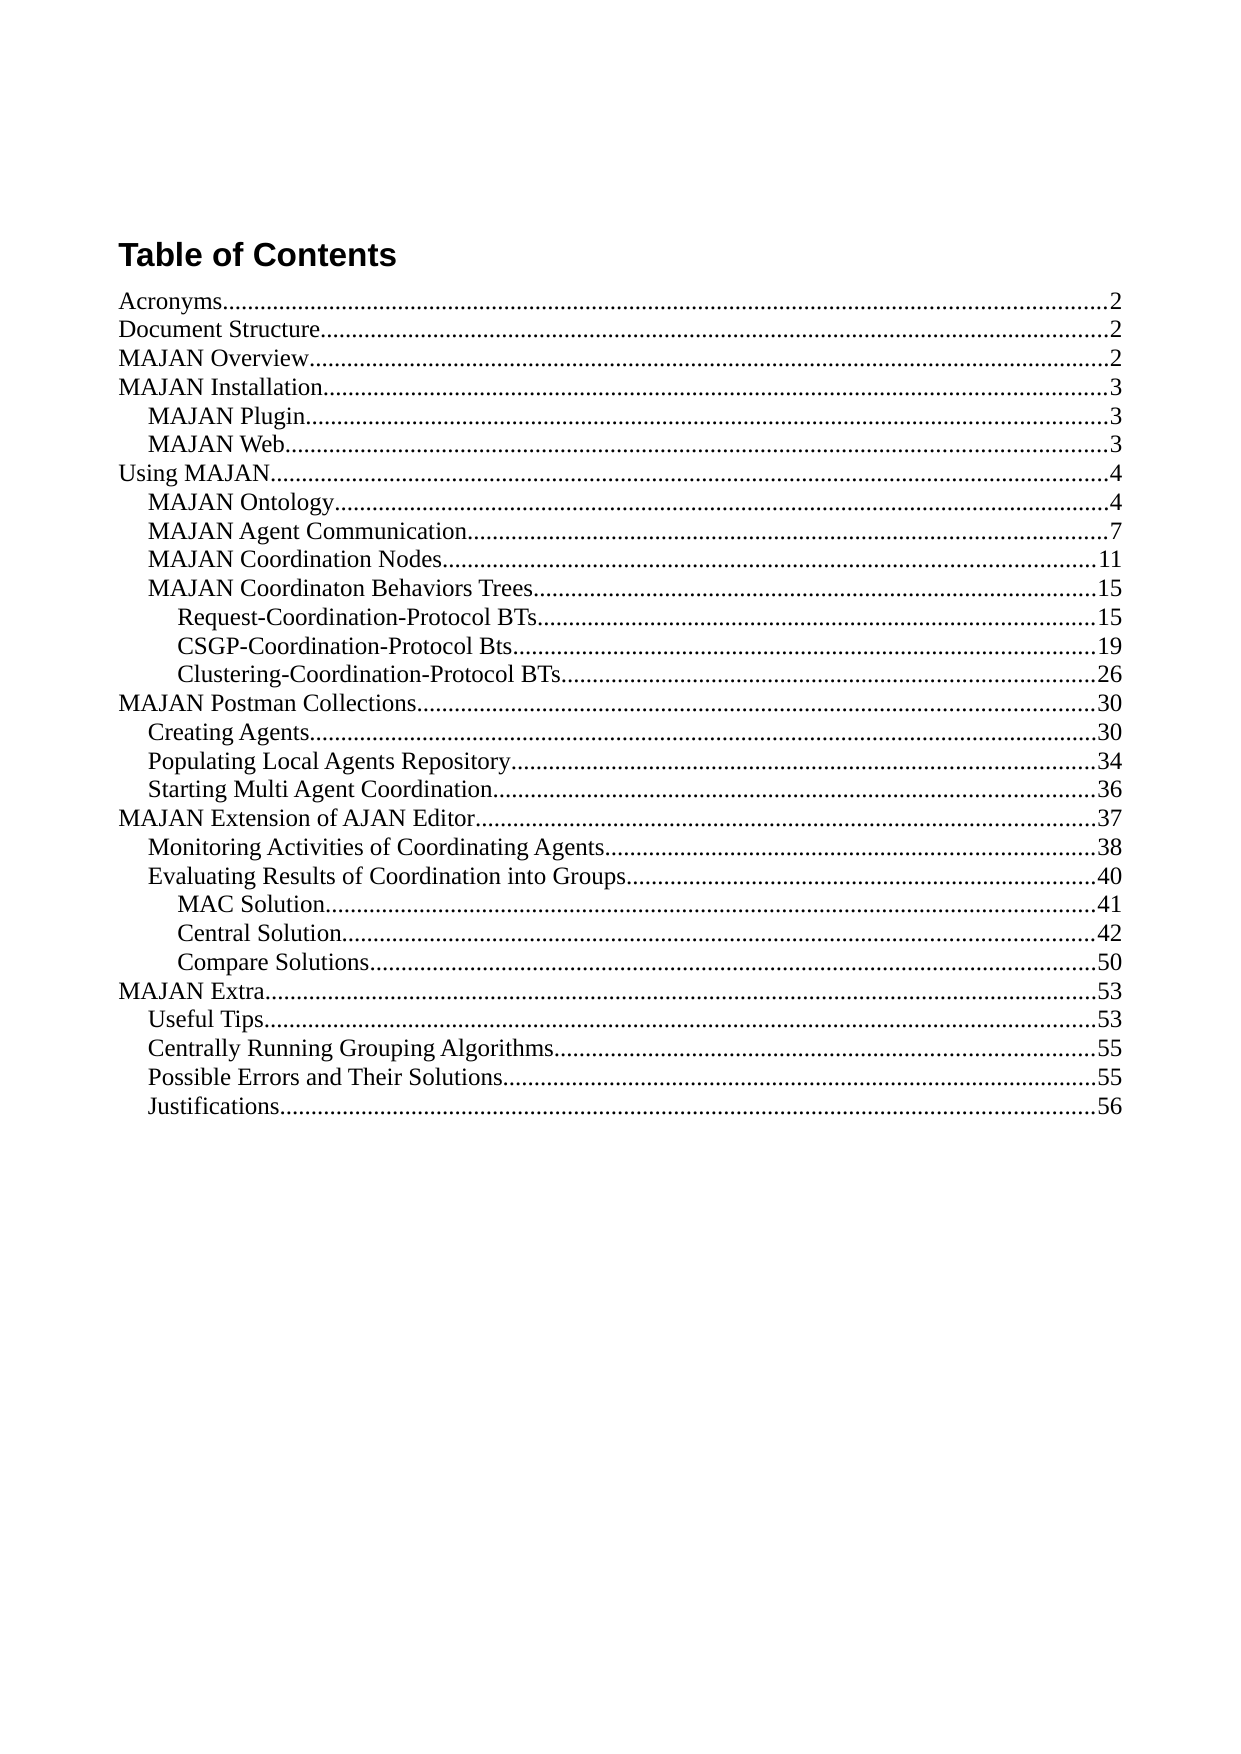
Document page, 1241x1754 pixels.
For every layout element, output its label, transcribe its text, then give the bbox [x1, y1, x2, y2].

text Monitoring Activities of Coordinating Agents 38 [148, 832, 1122, 861]
text Central Solution 42 [177, 918, 1122, 947]
text MAJAN Ontology 4 [148, 487, 1122, 516]
text Centrally Running Grouping Algorithms 55 [148, 1033, 1122, 1062]
text Evaluating Results of Coordination into Groups 40 [148, 861, 1122, 889]
text MAC Solution 41 [177, 889, 1122, 918]
text Document Structure 2 [118, 314, 1122, 343]
text MAJAN Web 3 [148, 429, 1122, 458]
text MAJAN Extension of AJAN Editor 37 [118, 803, 1122, 832]
text Starting Multi Agent Coordination 36 [148, 774, 1122, 803]
text MAJAN Postman Collections 30 [118, 688, 1122, 717]
text MAJAN Overview 2 [118, 343, 1122, 372]
text Request-Coordination-Protocol BTs 15 [177, 602, 1122, 631]
text Creating Agents 30 [148, 717, 1122, 746]
text Compare Solutions 50 [177, 947, 1122, 976]
text Acronyms 2 [118, 286, 1122, 314]
text Useful Tips 53 [148, 1004, 1122, 1033]
text MAJAN Extra 53 [118, 976, 1122, 1004]
text Clustering-Coordination-Protocol BTs 26 [177, 659, 1122, 688]
text MAJAN Plugin 3 [148, 401, 1122, 429]
text Populating Local Agents Repository 34 [148, 746, 1122, 774]
text Justifications 56 [148, 1091, 1122, 1119]
text MAJAN Coordination Nodes 11 [148, 544, 1122, 573]
subtitle Table of Contents [118, 235, 1122, 273]
text Possible Errors and Their Solutions 55 [148, 1062, 1122, 1091]
text MAJAN Installation 3 [118, 372, 1122, 401]
text MAJAN Coordinaton Behaviors Trees 15 [148, 573, 1122, 602]
text Using MAJAN 4 [118, 458, 1122, 487]
text CSGP-Coordination-Protocol Bts 19 [177, 631, 1122, 659]
text MAJAN Agent Communication 7 [148, 516, 1122, 544]
